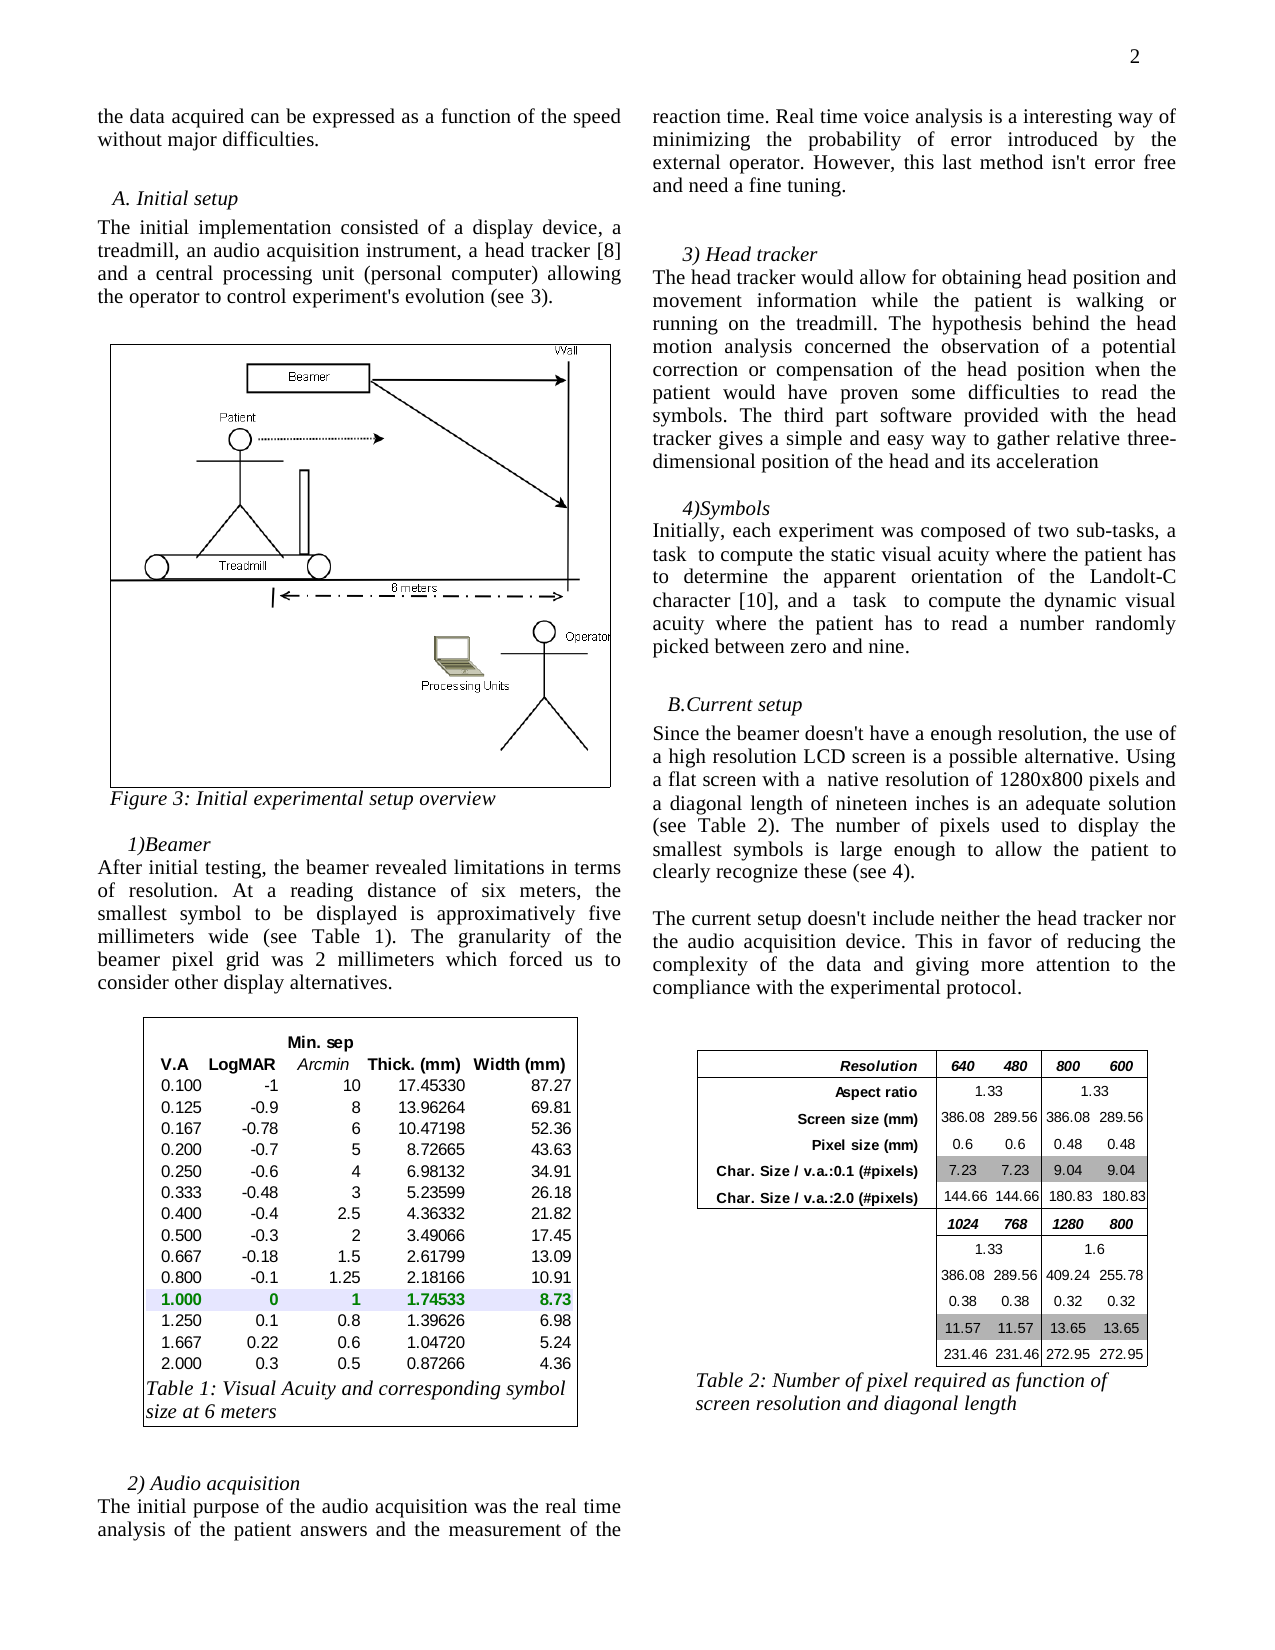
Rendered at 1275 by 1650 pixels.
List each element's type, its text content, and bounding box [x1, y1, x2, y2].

subtitle Current setup [667, 693, 1177, 716]
text The initial purpose of the audio acquisition was the real time analysis of the patient answers and the measurement of the [97, 1495, 622, 1541]
text Table 1: Visual Acuity and corresponding symbol size at 6 meters [146, 1033, 574, 1423]
subtitle Audio acquisition [127, 1472, 622, 1495]
text Table 2: Number of pixel required as function of screen resolution and diagonal length [695, 1048, 1150, 1415]
text After initial testing, the beamer revealed limitations in terms of resolution. At a reading distance of six meters, the smallest symbol to be displayed is approximatively five millimeters wide (see Table 1). The granularity of the beamer pixel grid was 2 millimeters which forced us to consider other display alternatives. [97, 856, 622, 994]
text Since the beamer doesn't have a enough resolution, the use of a high resolution LCD screen is a possible alternative. Using a flat screen with a native resolution of 1280x800 pixels and a diagonal length of nineteen inches is an adequate solution (see Table 2). The number of pixels used to display the smallest symbols is large enough to allow the patient to clearly recognize these (see Figure 4). [652, 722, 1177, 883]
picture [111, 345, 610, 787]
text The current setup doesn't include neither the head tracker nor the audio acquisition device. This in favor of reducing the complexity of the data and giving more attention to the compliance with the experimental protocol. [652, 906, 1177, 998]
text reaction time. Real time voice analysis is a interesting way of minimizing the probability of error introduced by the external operator. However, this last method isn't error free and need a fine tuning. [652, 105, 1177, 197]
text Initially, each experiment was composed of two sub-tasks, a task to compute the static visual acuity where the patient has to determine the apparent orientation of the Landolt-C character [10], and a task to compute the dynamic visual acuity where the patient has to read a number randomly picked between zero and nine. [652, 519, 1177, 657]
subtitle Symbols [682, 496, 1177, 519]
subtitle Beamer [127, 833, 622, 856]
text The initial implementation consisted of a display device, a treadmill, an audio acquisition instrument, a head tracker [8] and a central processing unit (personal computer) allowing the operator to control experiment's evolution (see Figure 3). [97, 216, 622, 308]
subtitle Initial setup [112, 187, 622, 209]
text Figure 3: Initial experimental setup overview [110, 788, 610, 810]
text The head tracker would allow for obtaining head position and movement information while the patient is walking or running on the treadmill. The hypothesis behind the head motion analysis concerned the observation of a potential correction or compensation of the head position when the patient would have proven some difficulties to read the symbols. The third part software provided with the head tracker gives a simple and easy way to gather relative three-dimensional position of the head and its acceleration [652, 266, 1177, 473]
subtitle Head tracker [682, 243, 1177, 266]
text the data acquired can be expressed as a function of the speed without major difficulties. [97, 105, 622, 151]
